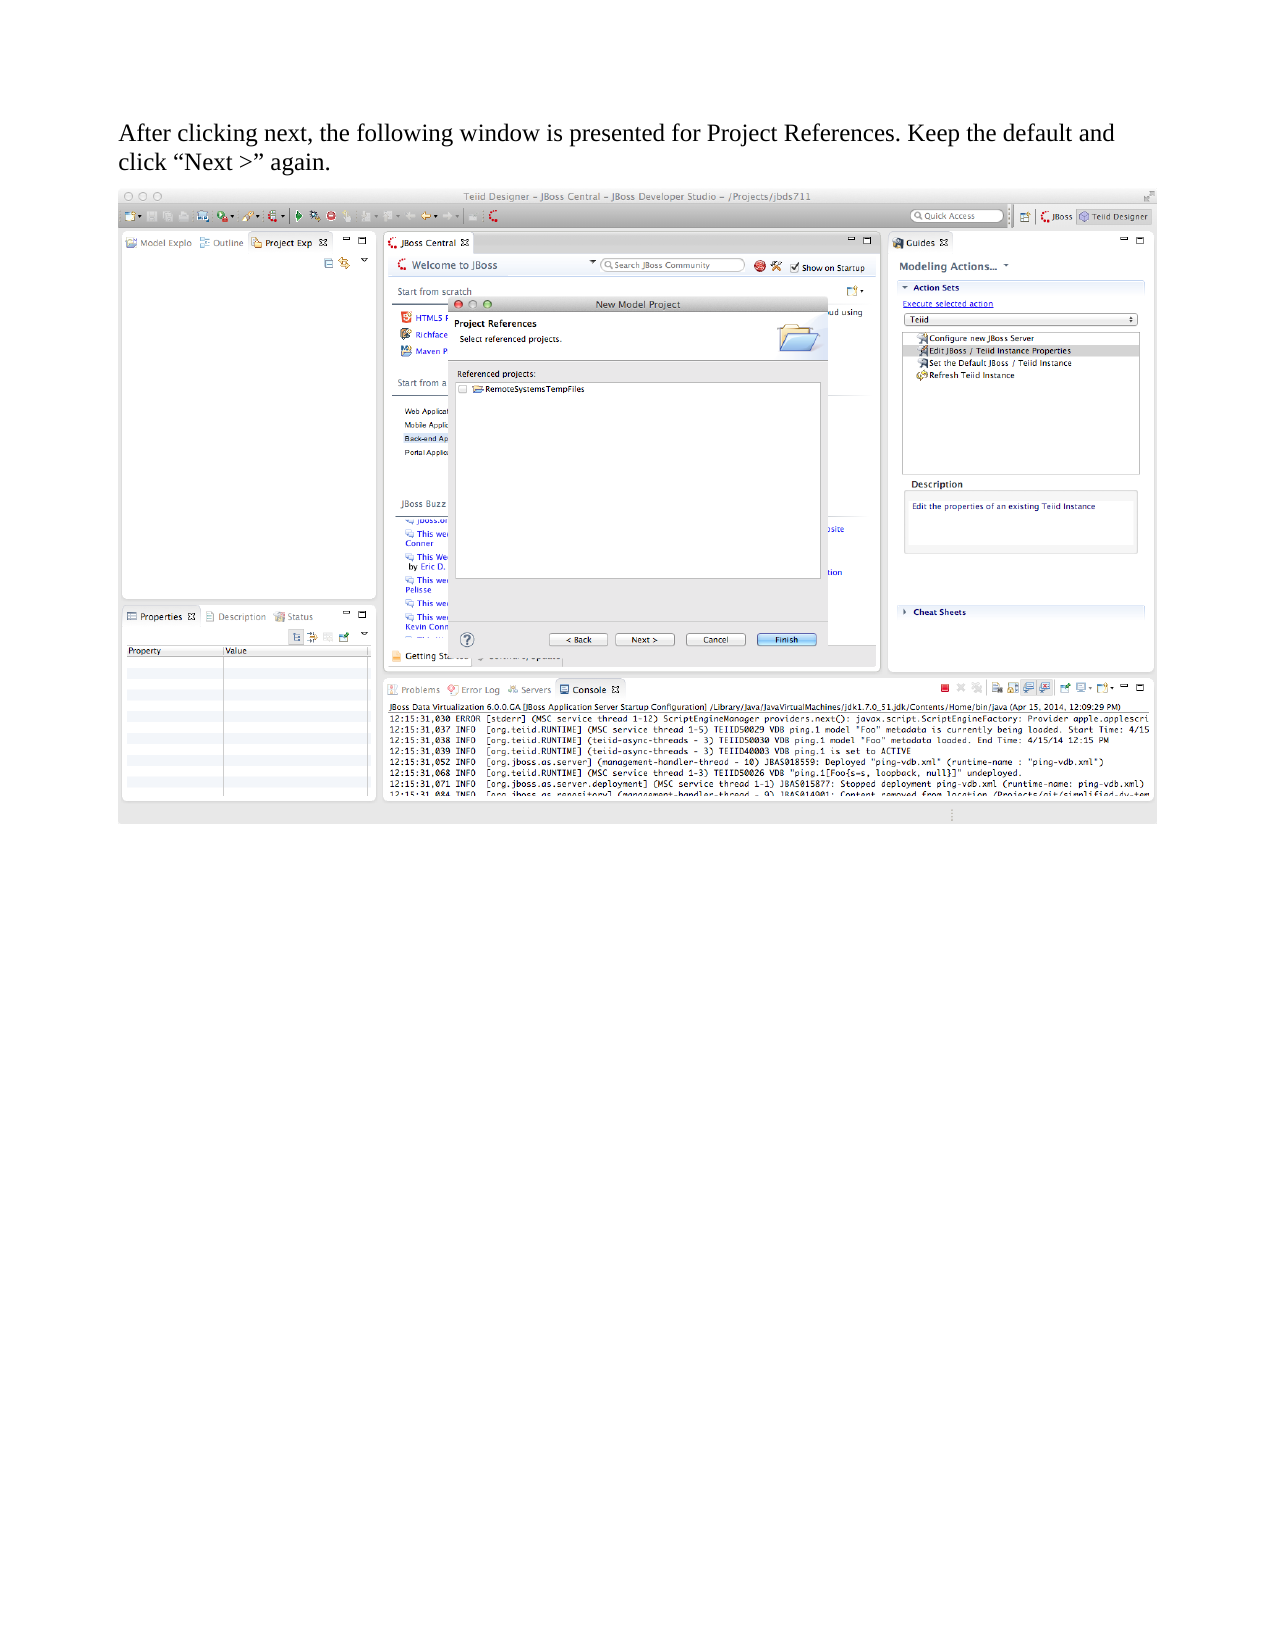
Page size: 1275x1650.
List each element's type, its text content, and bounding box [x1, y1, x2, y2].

text After clicking next, the following window is presented for Project References. Keep the default and click “Next >” again. [118, 118, 1157, 176]
picture [118, 188, 1157, 824]
